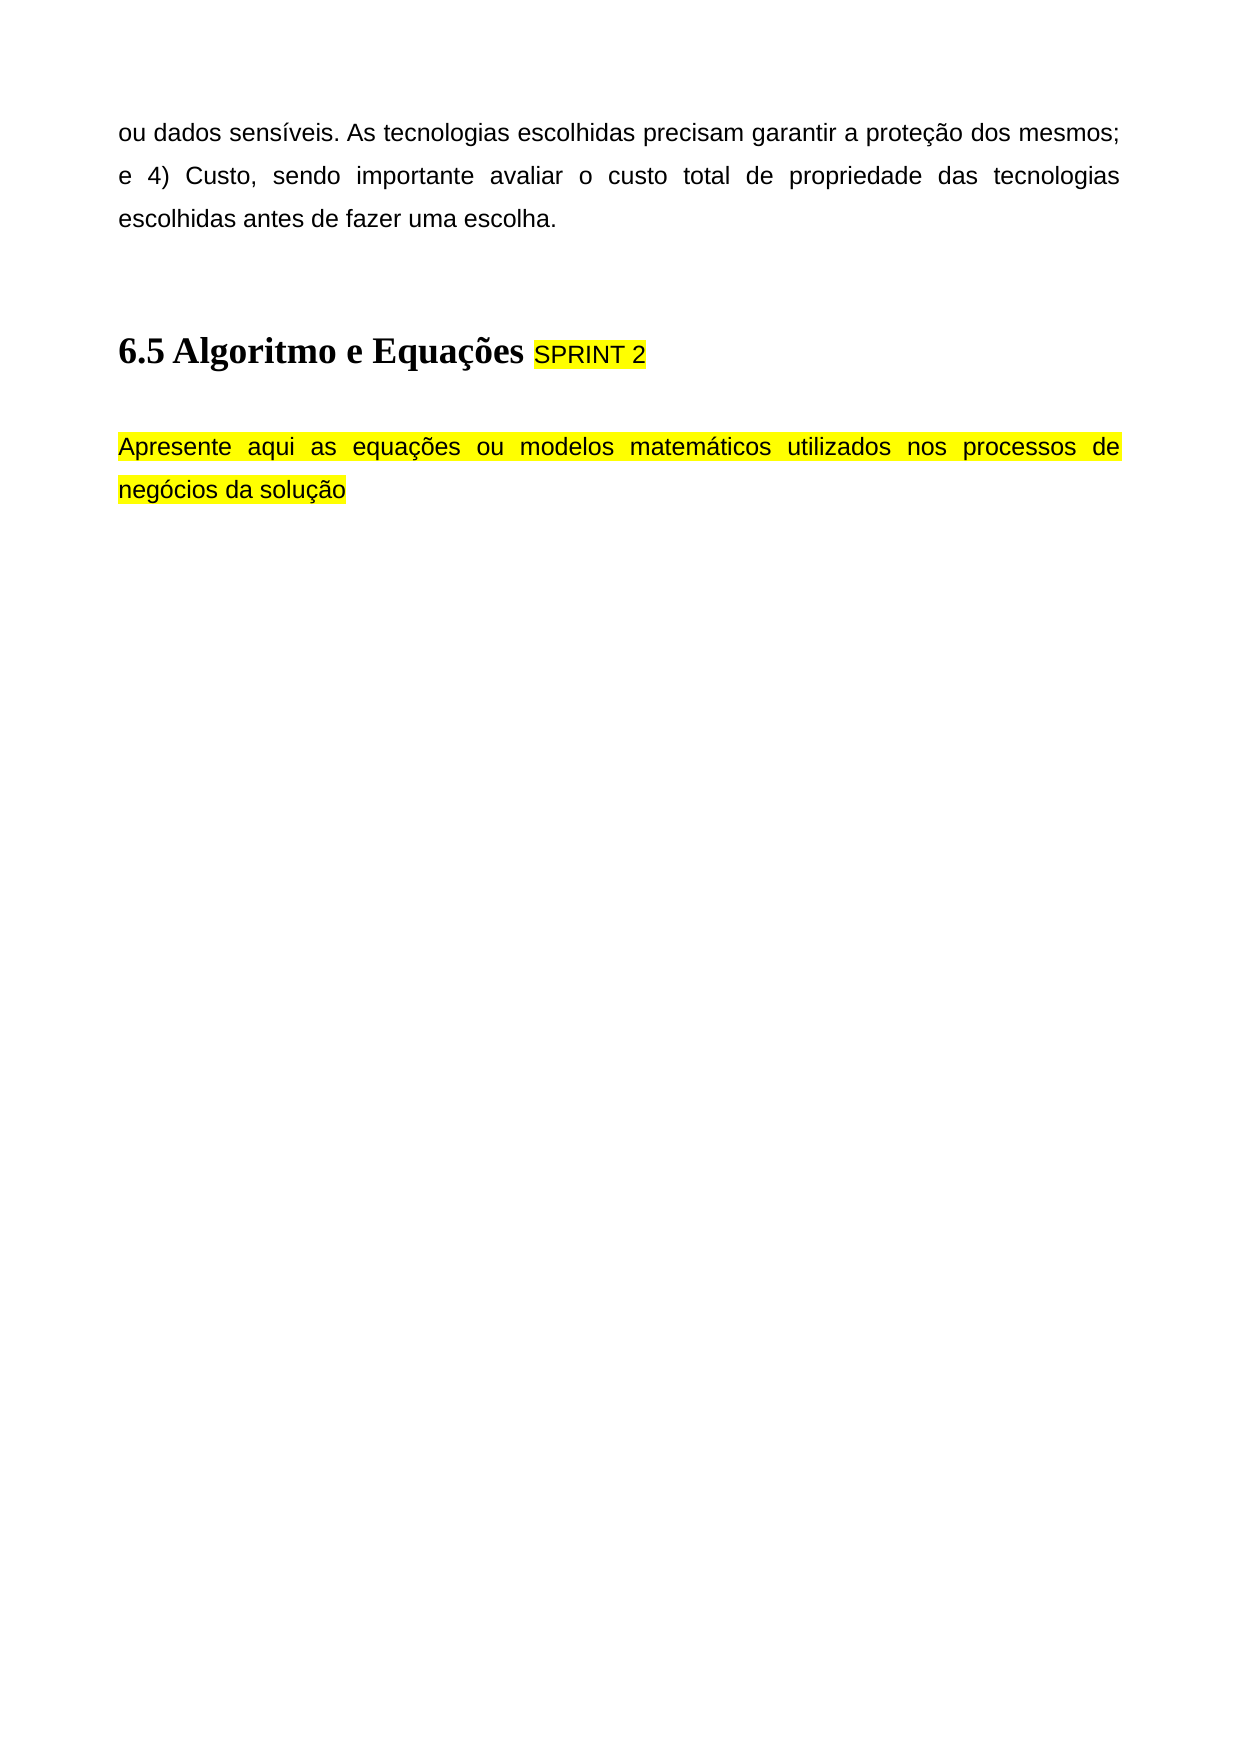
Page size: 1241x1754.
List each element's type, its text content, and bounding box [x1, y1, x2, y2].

text Apresente aqui as equações ou modelos matemáticos utilizados nos processos de negócios da solução [118, 432, 1122, 504]
subtitle 6.5 Algoritmo e Equações SPRINT 2 [118, 329, 1122, 372]
text ou dados sensíveis. As tecnologias escolhidas precisam garantir a proteção dos mesmos; e 4) Custo, sendo importante avaliar o custo total de propriedade das tecnologias escolhidas antes de fazer uma escolha. [118, 118, 1122, 233]
